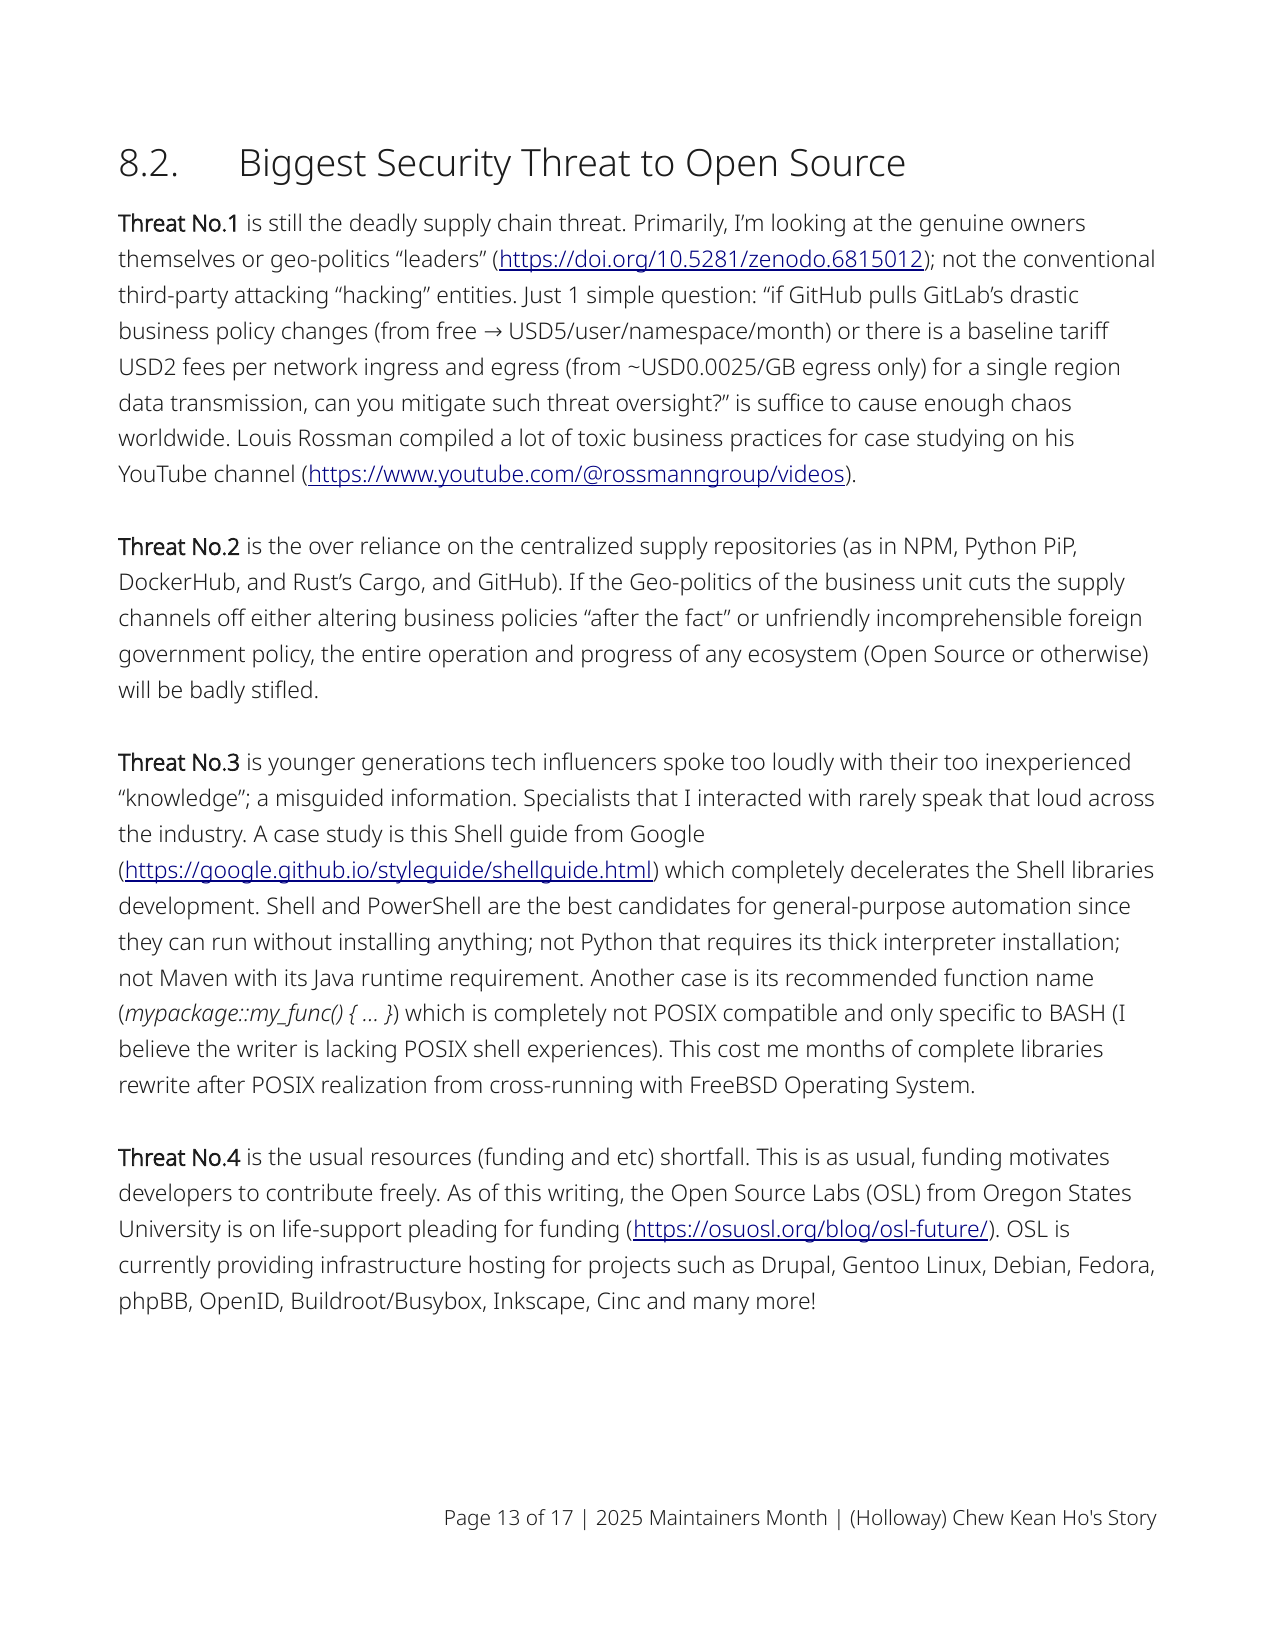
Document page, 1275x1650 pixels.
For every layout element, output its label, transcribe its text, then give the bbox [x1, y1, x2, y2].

text Threat No.1 is still the deadly supply chain threat. Primarily, I’m looking at the genuine owners themselves or geo-politics “leaders” (https://doi.org/10.5281/zenodo.6815012); not the conventional third-party attacking “hacking” entities. Just 1 simple question: “if GitHub pulls GitLab’s drastic business policy changes (from free → USD5/user/namespace/month) or there is a baseline tariff USD2 fees per network ingress and egress (from ~USD0.0025/GB egress only) for a single region data transmission, can you mitigate such threat oversight?” is suffice to cause enough chaos worldwide. Louis Rossman compiled a lot of toxic business practices for case studying on his YouTube channel (https://www.youtube.com/@rossmanngroup/videos). [118, 207, 1157, 489]
text Threat No.3 is younger generations tech influencers spoke too loudly with their too inexperienced “knowledge”; a misguided information. Specialists that I interacted with rarely speak that loud across the industry. A case study is this Shell guide from Google (https://google.github.io/styleguide/shellguide.html) which completely decelerates the Shell libraries development. Shell and PowerShell are the best candidates for general-purpose automation since they can run without installing anything; not Python that requires its thick interpreter installation; not Maven with its Java runtime requirement. Another case is its recommended function name (mypackage::my_func() { … }) which is completely not POSIX compatible and only specific to BASH (I believe the writer is lacking POSIX shell experiences). This cost me months of complete libraries rewrite after POSIX realization from cross-running with FreeBSD Operating System. [118, 746, 1157, 1101]
text Threat No.4 is the usual resources (funding and etc) shortfall. This is as usual, funding motivates developers to contribute freely. As of this writing, the Open Source Labs (OSL) from Oregon States University is on life-support pleading for funding (https://osuosl.org/blog/osl-future/). OSL is currently providing infrastructure hosting for projects such as Drupal, Gentoo Linux, Debian, Fedora, phpBB, OpenID, Buildroot/Busybox, Inkscape, Cinc and many more! [118, 1141, 1157, 1316]
subtitle Biggest Security Threat to Open Source [118, 136, 1157, 187]
text Threat No.2 is the over reliance on the centralized supply repositories (as in NPM, Python PiP, DockerHub, and Rust’s Cargo, and GitHub). If the Geo-politics of the business unit cuts the supply channels off either altering business policies “after the fact” or unfriendly incomprehensible foreign government policy, the entire operation and progress of any ecosystem (Open Source or otherwise) will be badly stifled. [118, 530, 1157, 705]
